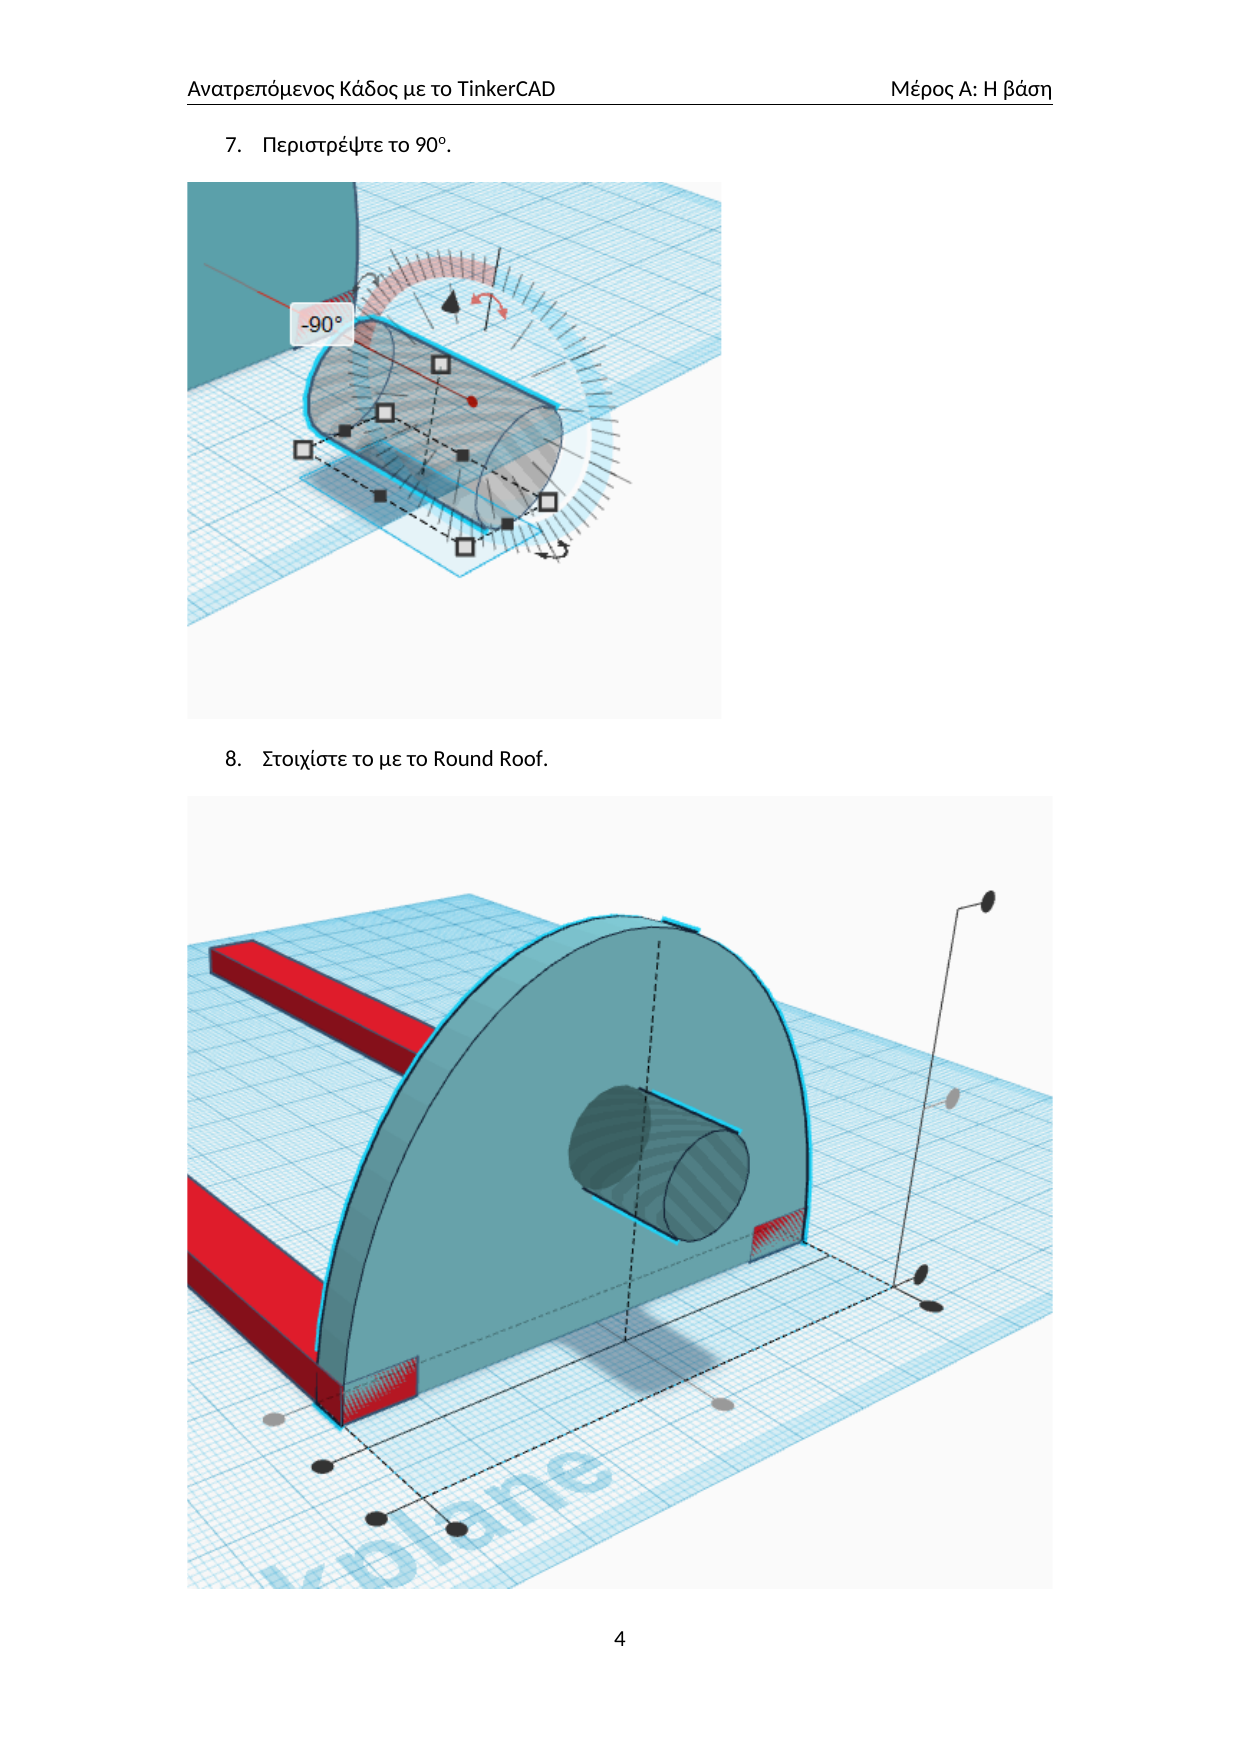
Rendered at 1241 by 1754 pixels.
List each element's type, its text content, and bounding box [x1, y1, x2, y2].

list Στοιχίστε το με το Round Roof. [225, 744, 1053, 772]
list Περιστρέψτε το 90o. [225, 130, 1053, 158]
